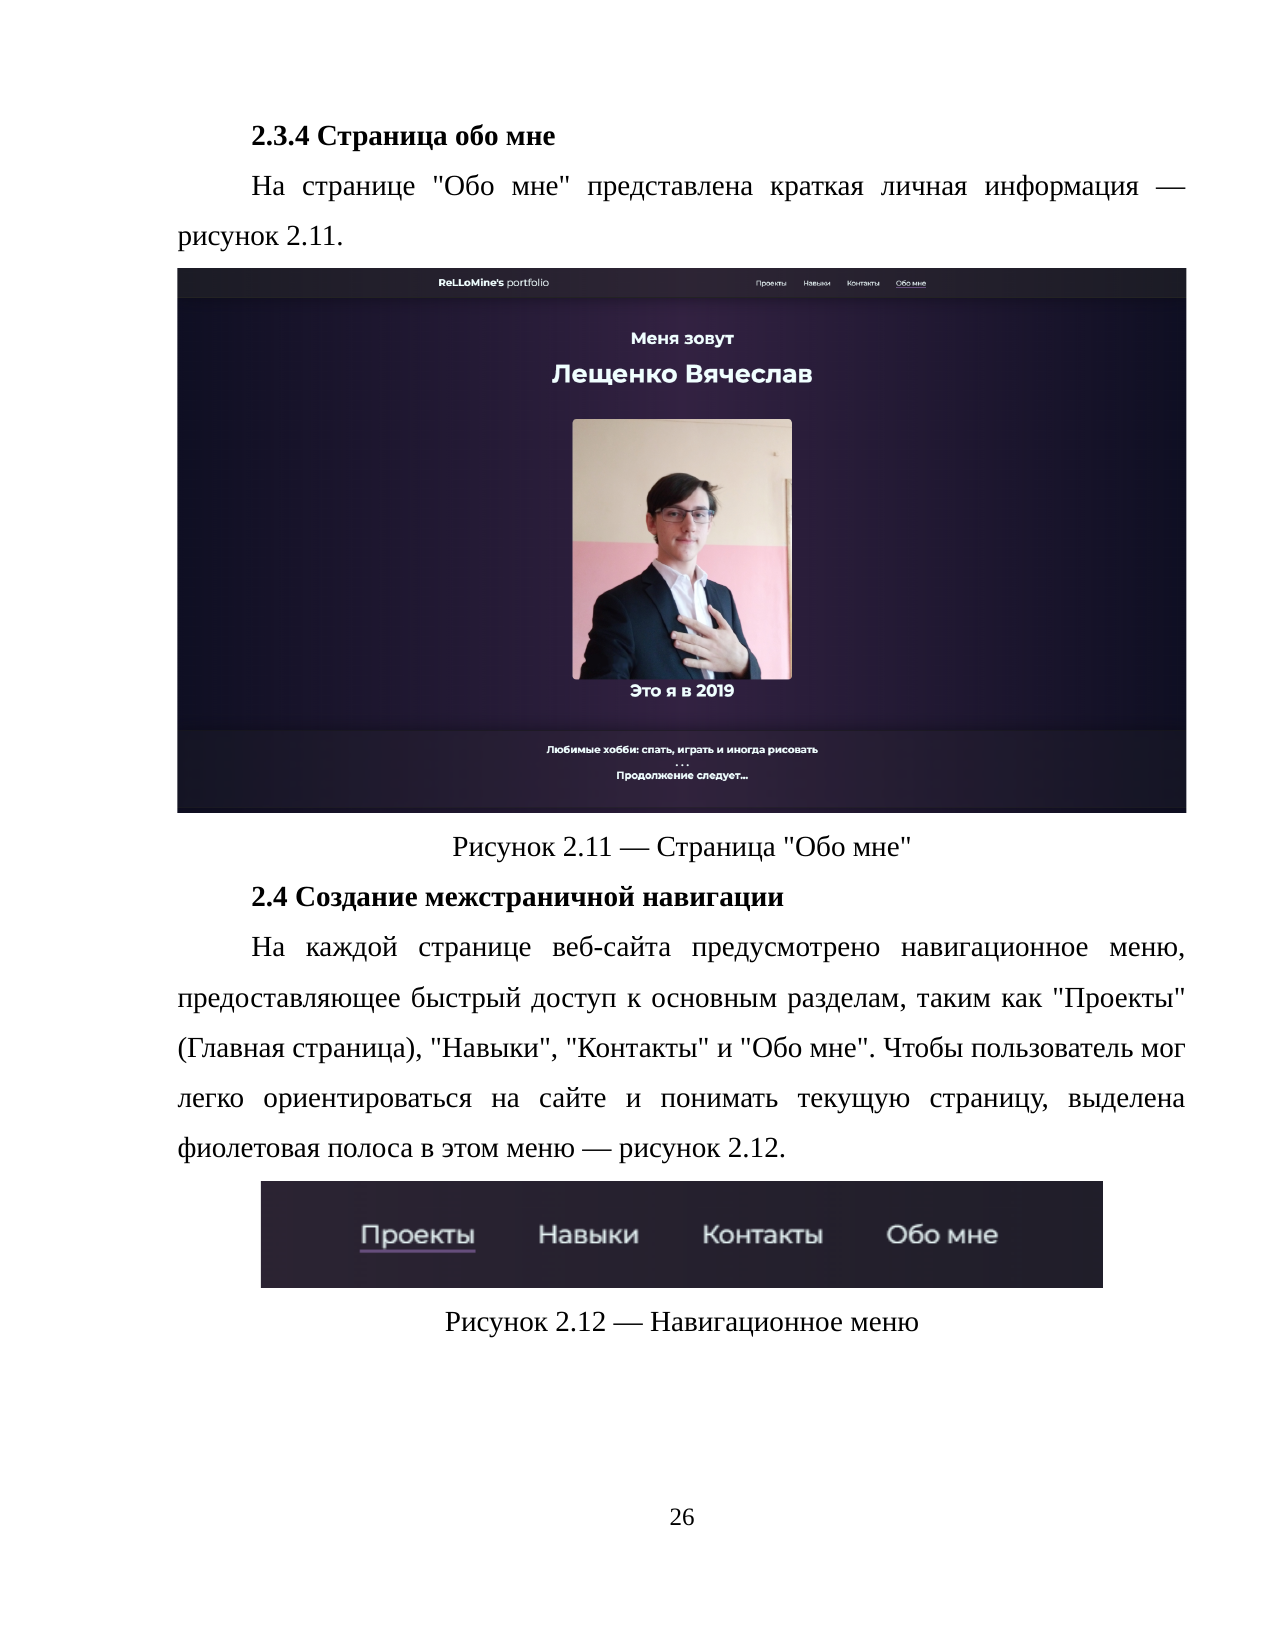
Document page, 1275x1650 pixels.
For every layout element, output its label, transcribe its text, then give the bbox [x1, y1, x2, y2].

title 2.3.4 Страница обо мне [177, 118, 1186, 152]
picture [177, 268, 1187, 813]
title 2.4 Создание межстраничной навигации [177, 879, 1186, 913]
picture [260, 1181, 1103, 1288]
text Рисунок 2.12 — Навигационное меню [177, 1304, 1186, 1337]
text Рисунок 2.11 — Страница "Обо мне" [177, 829, 1186, 863]
text На странице "Обо мне" представлена краткая личная информация — рисунок 2.11. [177, 168, 1186, 252]
text На каждой странице веб-сайта предусмотрено навигационное меню, предоставляющее быстрый доступ к основным разделам, таким как "Проекты" (Главная страница), "Навыки", "Контакты" и "Обо мне". Чтобы пользователь мог легко ориентироваться на сайте и понимать текущую страницу, выделена фиолетовая полоса в этом меню — рисунок 2.12. [177, 929, 1186, 1164]
